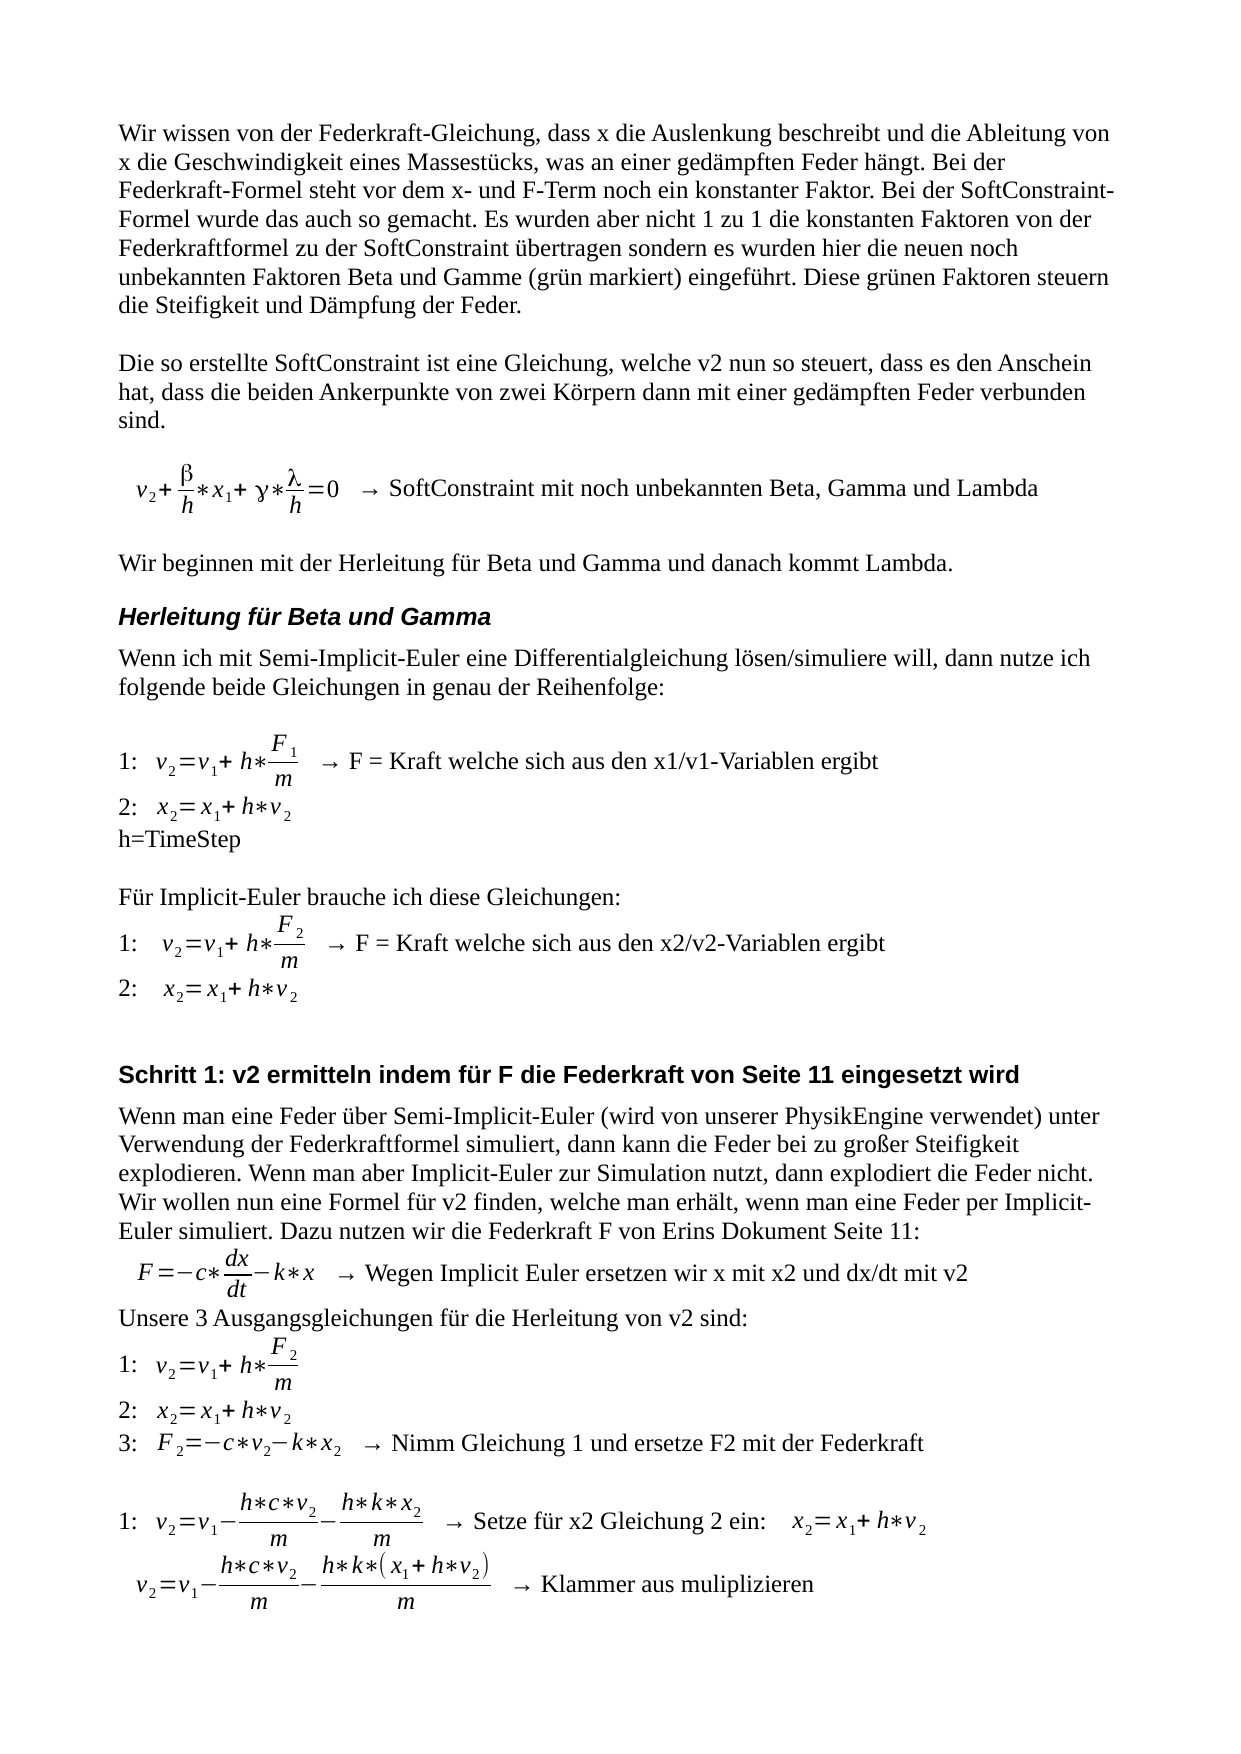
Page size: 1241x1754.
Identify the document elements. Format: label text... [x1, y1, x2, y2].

text → Wegen Implicit Euler ersetzen wir x mit x2 und dx/dt mit v2 [118, 1244, 1122, 1303]
text 1:→ F = Kraft welche sich aus den x1/v1-Variablen ergibt [118, 729, 1122, 792]
text → Klammer aus muliplizieren [118, 1552, 1122, 1614]
text Unsere 3 Ausgangsgleichungen für die Herleitung von v2 sind: [118, 1303, 1122, 1332]
text 1: → F = Kraft welche sich aus den x2/v2-Variablen ergibt [118, 911, 1122, 973]
text 2: [118, 792, 1122, 824]
text Wir wollen nun eine Formel für v2 finden, welche man erhält, wenn man eine Feder per Implicit-Euler simuliert. Dazu nutzen wir die Federkraft F von Erins Dokument Seite 11: [118, 1187, 1122, 1244]
text 2: [118, 1395, 1122, 1428]
subtitle Schritt 1: v2 ermitteln indem für F die Federkraft von Seite 11 eingesetzt wird [118, 1060, 1122, 1088]
text Für Implicit-Euler brauche ich diese Gleichungen: [118, 882, 1122, 911]
text Wir wissen von der Federkraft-Gleichung, dass x die Auslenkung beschreibt und die Ableitung von x die Geschwindigkeit eines Massestücks, was an einer gedämpften Feder hängt. Bei der Federkraft-Formel steht vor dem x- und F-Term noch ein konstanter Faktor. Bei der SoftConstraint-Formel wurde das auch so gemacht. Es wurden aber nicht 1 zu 1 die konstanten Faktoren von der Federkraftformel zu der SoftConstraint übertragen sondern es wurden hier die neuen noch unbekannten Faktoren Beta und Gamme (grün markiert) eingeführt. Diese grünen Faktoren steuern die Steifigkeit und Dämpfung der Feder. [118, 118, 1122, 319]
text 2: [118, 973, 1122, 1006]
text → SoftConstraint mit noch unbekannten Beta, Gamma und Lambda [118, 463, 1122, 519]
text Wir beginnen mit der Herleitung für Beta und Gamma und danach kommt Lambda. [118, 548, 1122, 577]
text 1:→ Setze für x2 Gleichung 2 ein: [118, 1489, 1122, 1552]
text Die so erstellte SoftConstraint ist eine Gleichung, welche v2 nun so steuert, dass es den Anschein hat, dass die beiden Ankerpunkte von zwei Körpern dann mit einer gedämpften Feder verbunden sind. [118, 348, 1122, 434]
text 3:→ Nimm Gleichung 1 und ersetze F2 mit der Federkraft [118, 1428, 1122, 1460]
text h=TimeStep [118, 824, 1122, 853]
text Wenn man eine Feder über Semi-Implicit-Euler (wird von unserer PhysikEngine verwendet) unter Verwendung der Federkraftformel simuliert, dann kann die Feder bei zu großer Steifigkeit explodieren. Wenn man aber Implicit-Euler zur Simulation nutzt, dann explodiert die Feder nicht. [118, 1101, 1122, 1187]
subtitle Herleitung für Beta und Gamma [118, 602, 1122, 630]
text Wenn ich mit Semi-Implicit-Euler eine Differentialgleichung lösen/simuliere will, dann nutze ich folgende beide Gleichungen in genau der Reihenfolge: [118, 643, 1122, 700]
text 1: [118, 1332, 1122, 1395]
